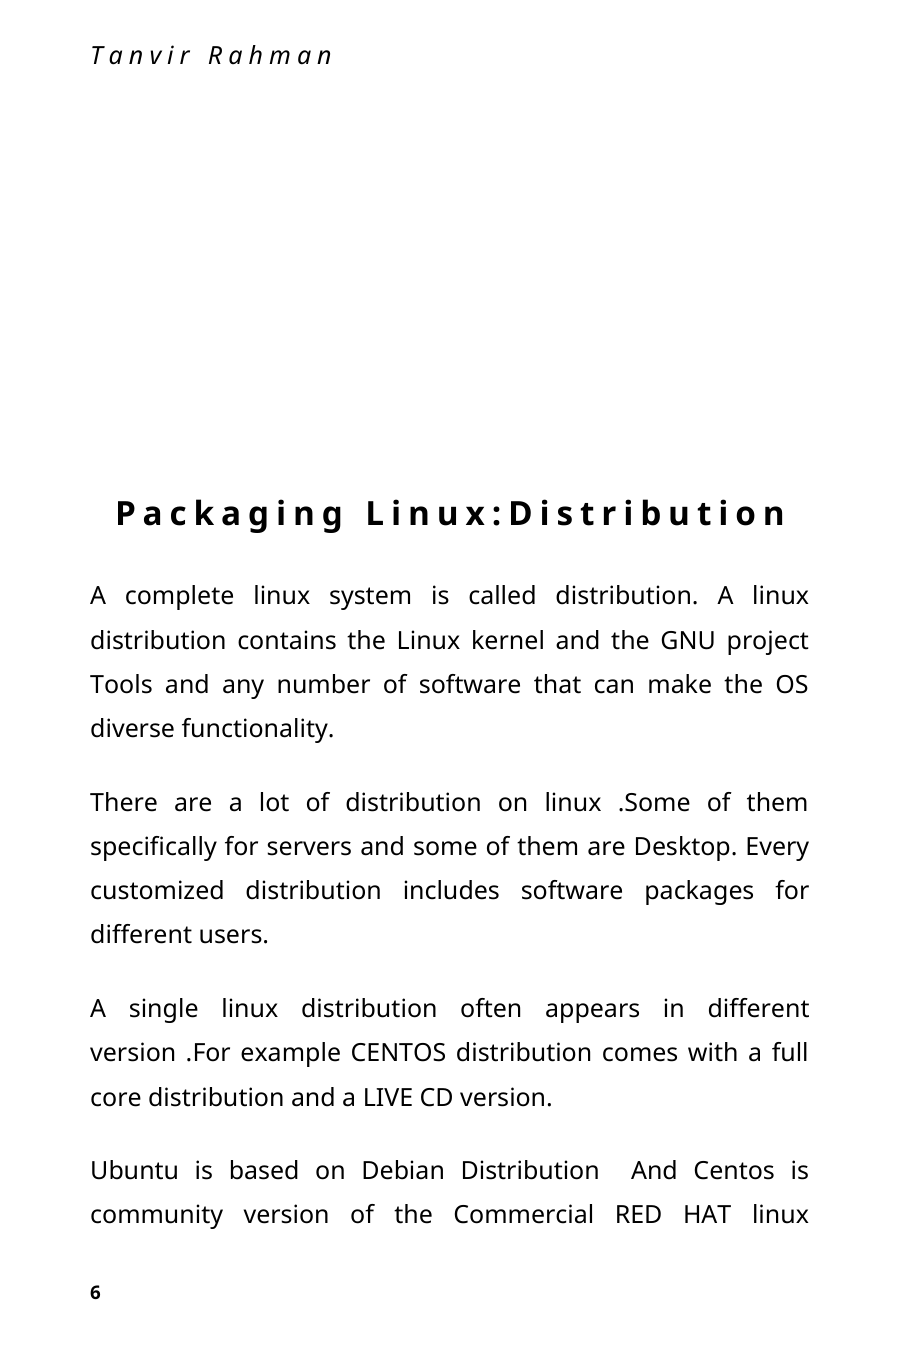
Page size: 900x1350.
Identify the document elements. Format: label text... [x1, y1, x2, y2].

text A single linux distribution often appears in different version .For example CENTOS distribution comes with a full core distribution and a LIVE CD version. [90, 991, 810, 1113]
text A complete linux system is called distribution. A linux distribution contains the Linux kernel and the GNU project Tools and any number of software that can make the OS diverse functionality. [90, 578, 810, 745]
text There are a lot of distribution on linux .Some of them specifically for servers and some of them are Desktop. Every customized distribution includes software packages for different users. [90, 784, 810, 951]
subtitle Packaging Linux:Distribution [90, 490, 810, 535]
text Ubuntu is based on Debian Distribution And Centos is community version of the Commercial RED HAT linux [90, 1153, 810, 1231]
